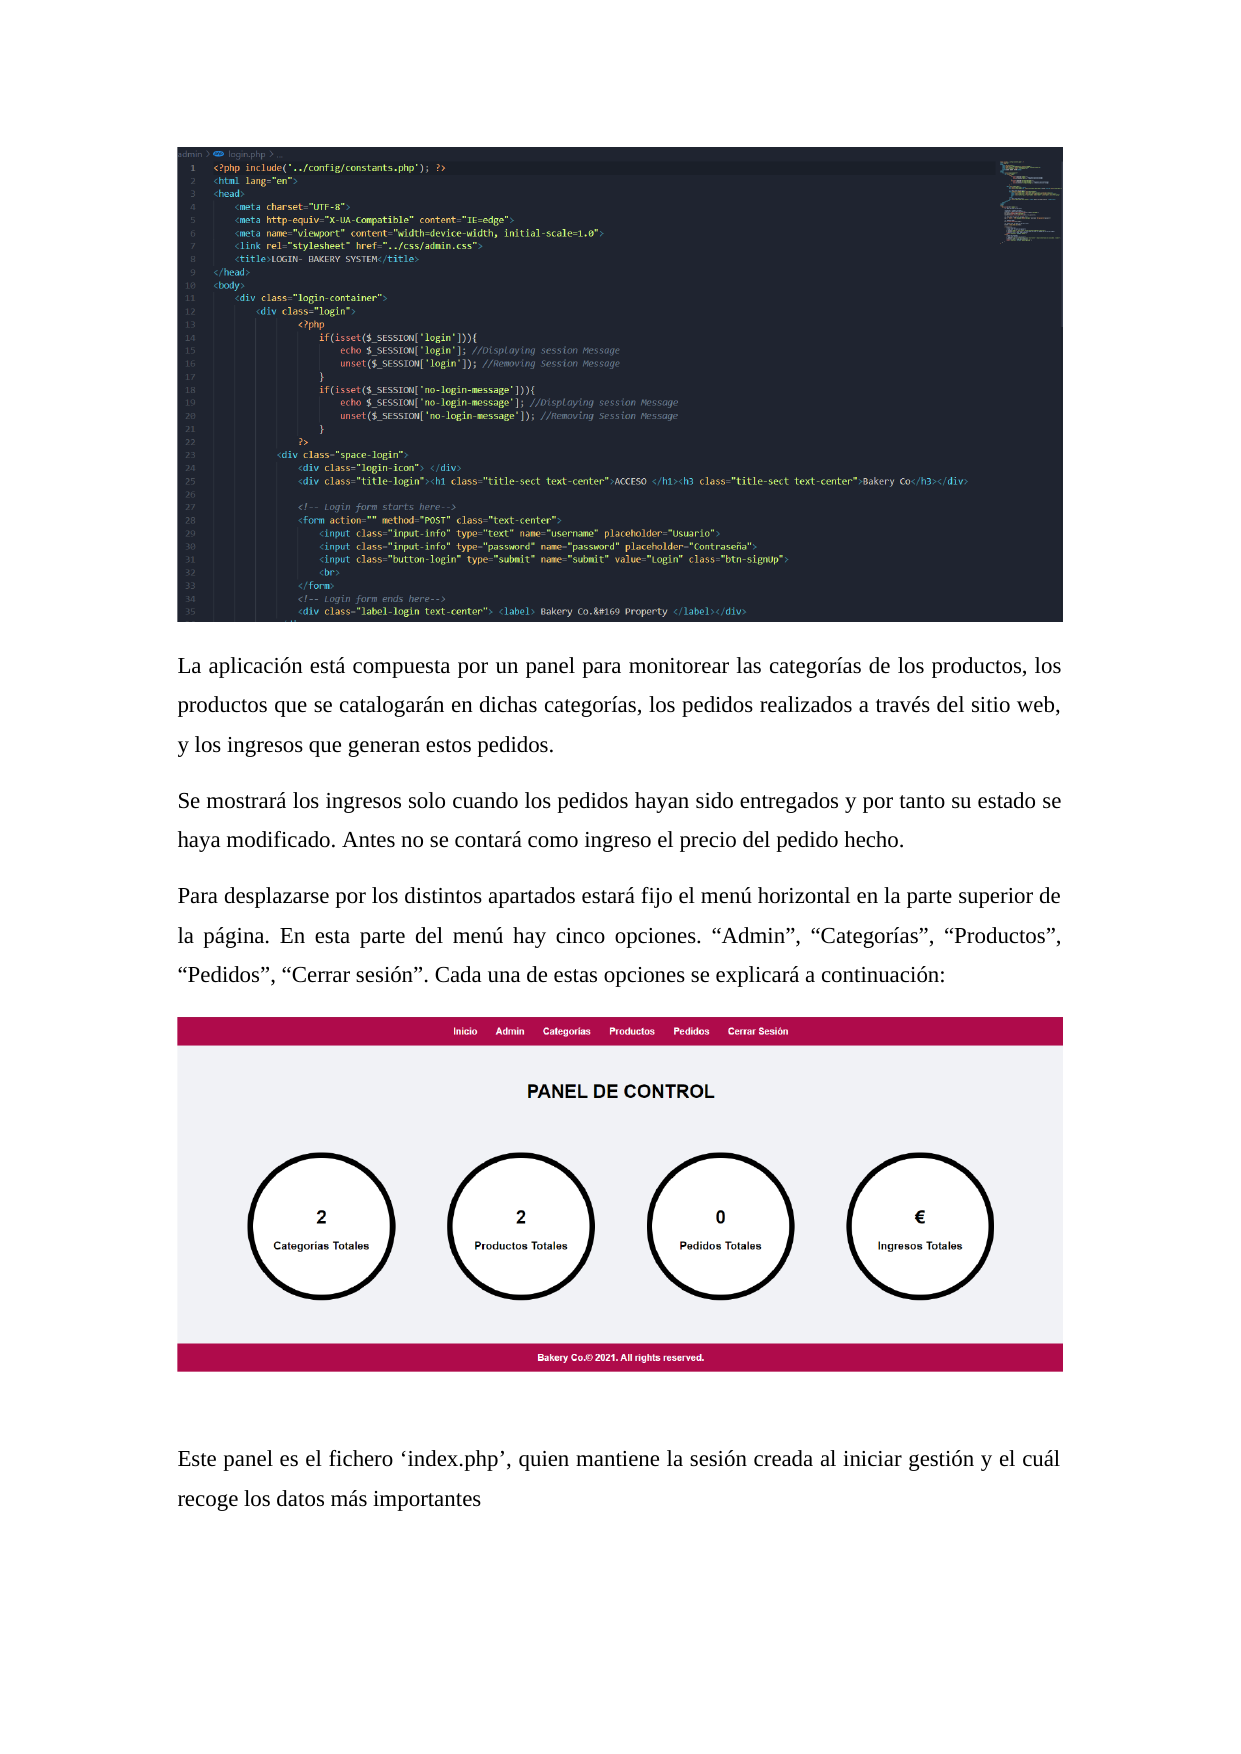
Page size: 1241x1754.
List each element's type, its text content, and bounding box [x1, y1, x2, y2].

text Se mostrará los ingresos solo cuando los pedidos hayan sido entregados y por tanto su estado se haya modificado. Antes no se contará como ingreso el precio del pedido hecho. [177, 787, 1063, 853]
text Este panel es el fichero ‘index.php’, quien mantiene la sesión creada al iniciar gestión y el cuál recoge los datos más importantes [177, 1445, 1063, 1511]
text Para desplazarse por los distintos apartados estará fijo el menú horizontal en la parte superior de la página. En esta parte del menú hay cinco opciones. “Admin”, “Categorías”, “Productos”, “Pedidos”, “Cerrar sesión”. Cada una de estas opciones se explicará a continuación: [177, 882, 1063, 988]
text La aplicación está compuesta por un panel para monitorear las categorías de los productos, los productos que se catalogarán en dichas categorías, los pedidos realizados a través del sitio web, y los ingresos que generan estos pedidos. [177, 652, 1063, 757]
